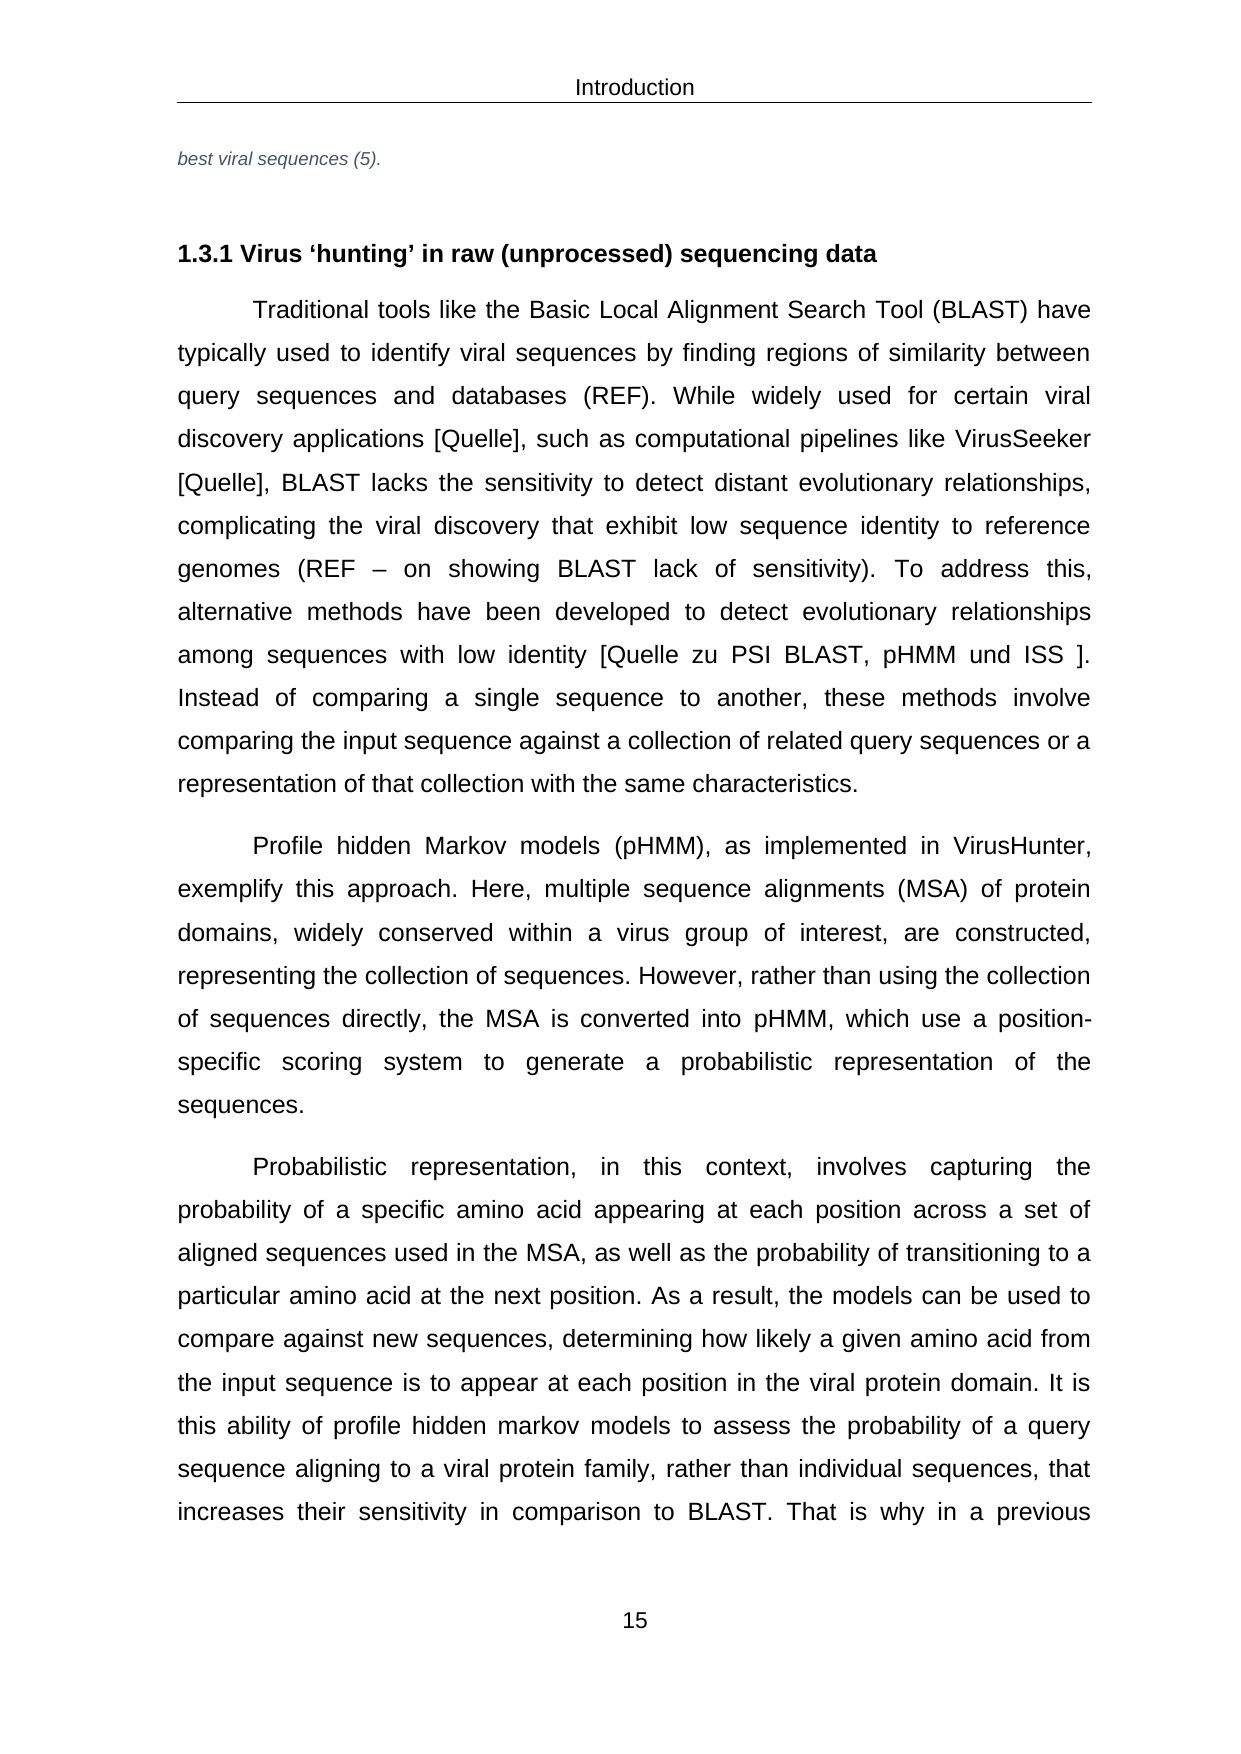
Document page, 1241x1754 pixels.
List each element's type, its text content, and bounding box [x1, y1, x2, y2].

text best viral sequences (5). [177, 147, 1092, 169]
text Profile hidden Markov models (pHMM), as implemented in VirusHunter, exemplify this approach. Here, multiple sequence alignments (MSA) of protein domains, widely conserved within a virus group of interest, are constructed, representing the collection of sequences. However, rather than using the collection of sequences directly, the MSA is converted into pHMM, which use a position-specific scoring system to generate a probabilistic representation of the sequences. [177, 831, 1092, 1119]
text Traditional tools like the Basic Local Alignment Search Tool (BLAST) have typically used to identify viral sequences by finding regions of similarity between query sequences and databases (REF). While widely used for certain viral discovery applications [Quelle], such as computational pipelines like VirusSeeker [Quelle], BLAST lacks the sensitivity to detect distant evolutionary relationships, complicating the viral discovery that exhibit low sequence identity to reference genomes (REF – on showing BLAST lack of sensitivity). To address this, alternative methods have been developed to detect evolutionary relationships among sequences with low identity [Quelle zu PSI BLAST, pHMM und ISS ]. Instead of comparing a single sequence to another, these methods involve comparing the input sequence against a collection of related query sequences or a representation of that collection with the same characteristics. [177, 295, 1092, 798]
text Probabilistic representation, in this context, involves capturing the probability of a specific amino acid appearing at each position across a set of aligned sequences used in the MSA, as well as the probability of transitioning to a particular amino acid at the next position. As a result, the models can be used to compare against new sequences, determining how likely a given amino acid from the input sequence is to appear at each position in the viral protein domain. It is this ability of profile hidden markov models to assess the probability of a query sequence aligning to a viral protein family, rather than individual sequences, that increases their sensitivity in comparison to BLAST. That is why in a previous [177, 1152, 1092, 1526]
subtitle 1.3.1 Virus ‘hunting’ in raw (unprocessed) sequencing data [177, 239, 1092, 268]
